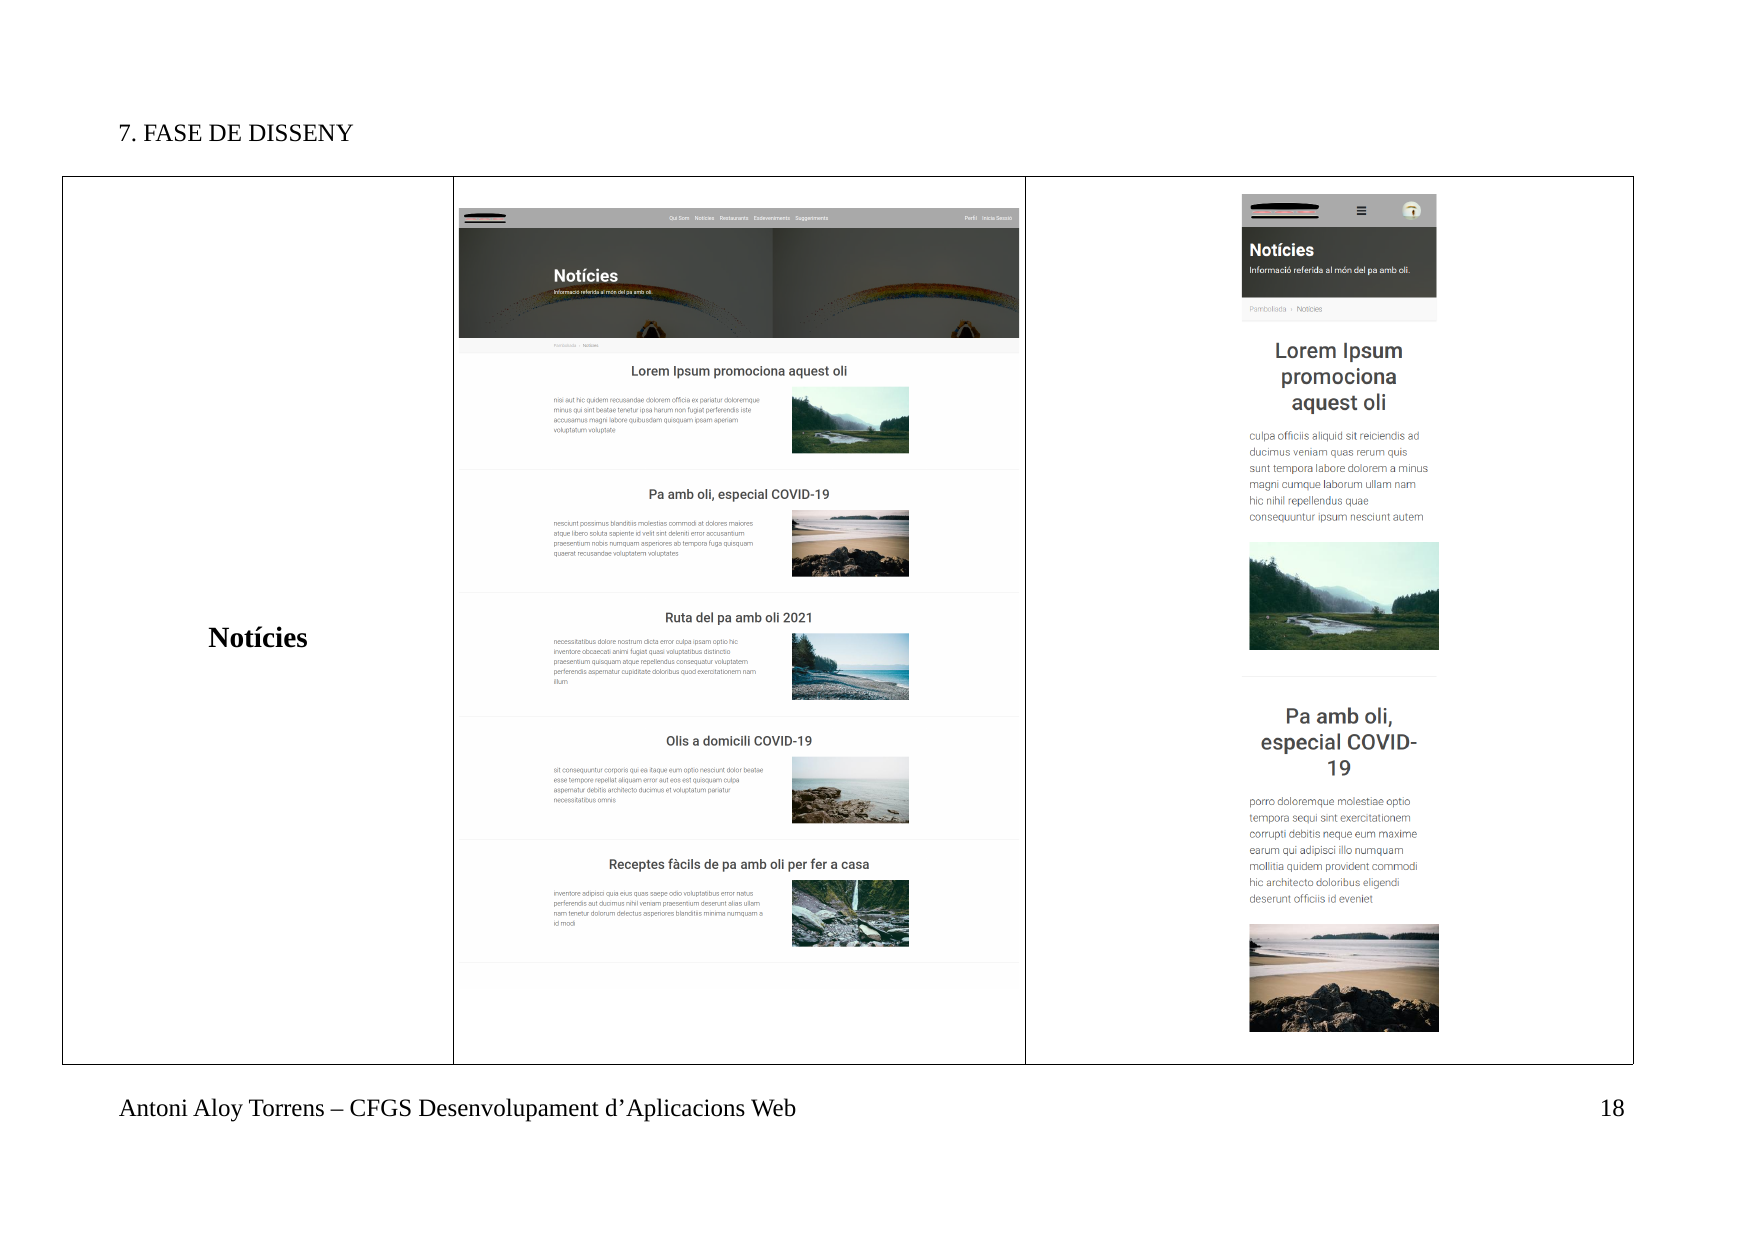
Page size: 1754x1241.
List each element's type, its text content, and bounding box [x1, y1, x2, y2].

table_cell [454, 177, 1025, 1064]
picture [458, 208, 1020, 989]
table_cell Notícies [63, 177, 453, 1064]
table_cell [1026, 177, 1633, 1064]
